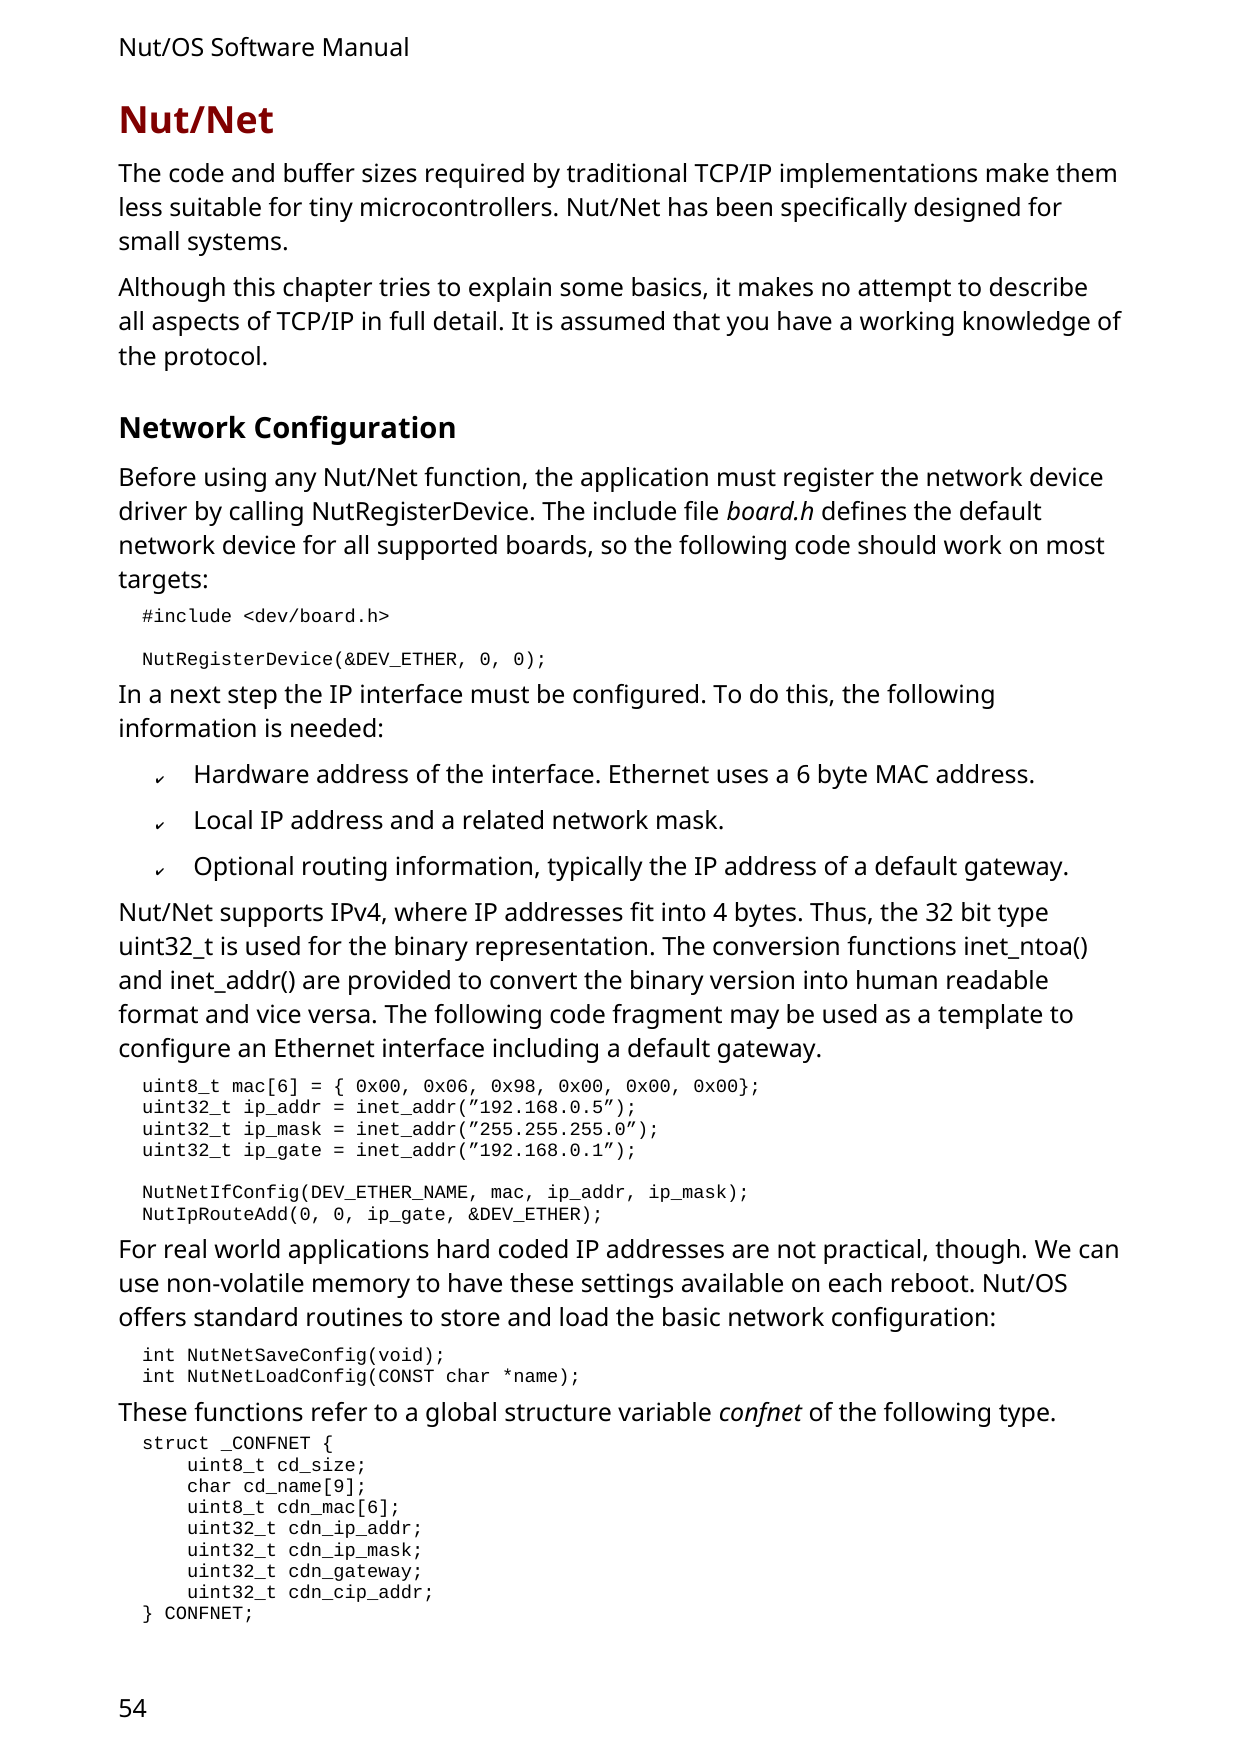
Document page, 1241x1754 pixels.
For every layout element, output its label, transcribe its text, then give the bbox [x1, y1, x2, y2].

text struct _CONFNET { [142, 1434, 1122, 1455]
text uint32_t cdn_cip_addr; [142, 1583, 1122, 1604]
text uint8_t cd_size; [142, 1455, 1122, 1477]
text } CONFNET; [142, 1604, 1122, 1625]
text These functions refer to a global structure variable confnet of the following type. [118, 1394, 1122, 1428]
list Optional routing information, typically the IP address of a default gateway. [156, 849, 1122, 883]
subtitle Nut/Net [118, 93, 1122, 144]
subtitle Network Configuration [118, 408, 1122, 447]
text char cd_name[9]; [142, 1477, 1122, 1498]
text uint32_t cdn_gateway; [142, 1562, 1122, 1583]
text Although this chapter tries to explain some basics, it makes no attempt to describe all aspects of TCP/IP in full detail. It is assumed that you have a working knowledge of the protocol. [118, 270, 1122, 372]
text uint32_t ip_gate = inet_addr(”192.168.0.1”); [142, 1141, 1122, 1162]
text NutNetIfConfig(DEV_ETHER_NAME, mac, ip_addr, ip_mask); [142, 1183, 1122, 1204]
list Hardware address of the interface. Ethernet uses a 6 byte MAC address. [156, 757, 1122, 791]
text uint8_t mac[6] = { 0x00, 0x06, 0x98, 0x00, 0x00, 0x00}; [142, 1077, 1122, 1098]
text uint8_t cdn_mac[6]; [142, 1498, 1122, 1519]
text #include <dev/board.h> [142, 607, 1122, 628]
text uint32_t ip_addr = inet_addr(”192.168.0.5”); [142, 1098, 1122, 1119]
text uint32_t cdn_ip_addr; [142, 1519, 1122, 1540]
text Nut/Net supports IPv4, where IP addresses fit into 4 bytes. Thus, the 32 bit type uint32_t is used for the binary representation. The conversion functions inet_ntoa() and inet_addr() are provided to convert the binary version into human readable format and vice versa. The following code fragment may be used as a template to configure an Ethernet interface including a default gateway. [118, 895, 1122, 1065]
list Local IP address and a related network mask. [156, 803, 1122, 837]
text In a next step the IP interface must be configured. To do this, the following information is needed: [118, 677, 1122, 745]
text For real world applications hard coded IP addresses are not practical, though. We can use non-volatile memory to have these settings available on each reboot. Nut/OS offers standard routines to store and load the basic network configuration: [118, 1232, 1122, 1334]
text The code and buffer sizes required by traditional TCP/IP implementations make them less suitable for tiny microcontrollers. Nut/Net has been specifically designed for small systems. [118, 156, 1122, 258]
text int NutNetSaveConfig(void); [142, 1346, 1122, 1367]
text uint32_t ip_mask = inet_addr(”255.255.255.0”); [142, 1119, 1122, 1141]
text int NutNetLoadConfig(CONST char *name); [142, 1367, 1122, 1388]
text Before using any Nut/Net function, the application must register the network device driver by calling NutRegisterDevice. The include file board.h defines the default network device for all supported boards, so the following code should work on most targets: [118, 459, 1122, 595]
text uint32_t cdn_ip_mask; [142, 1540, 1122, 1562]
text NutIpRouteAdd(0, 0, ip_gate, &DEV_ETHER); [142, 1204, 1122, 1226]
text NutRegisterDevice(&DEV_ETHER, 0, 0); [142, 650, 1122, 671]
